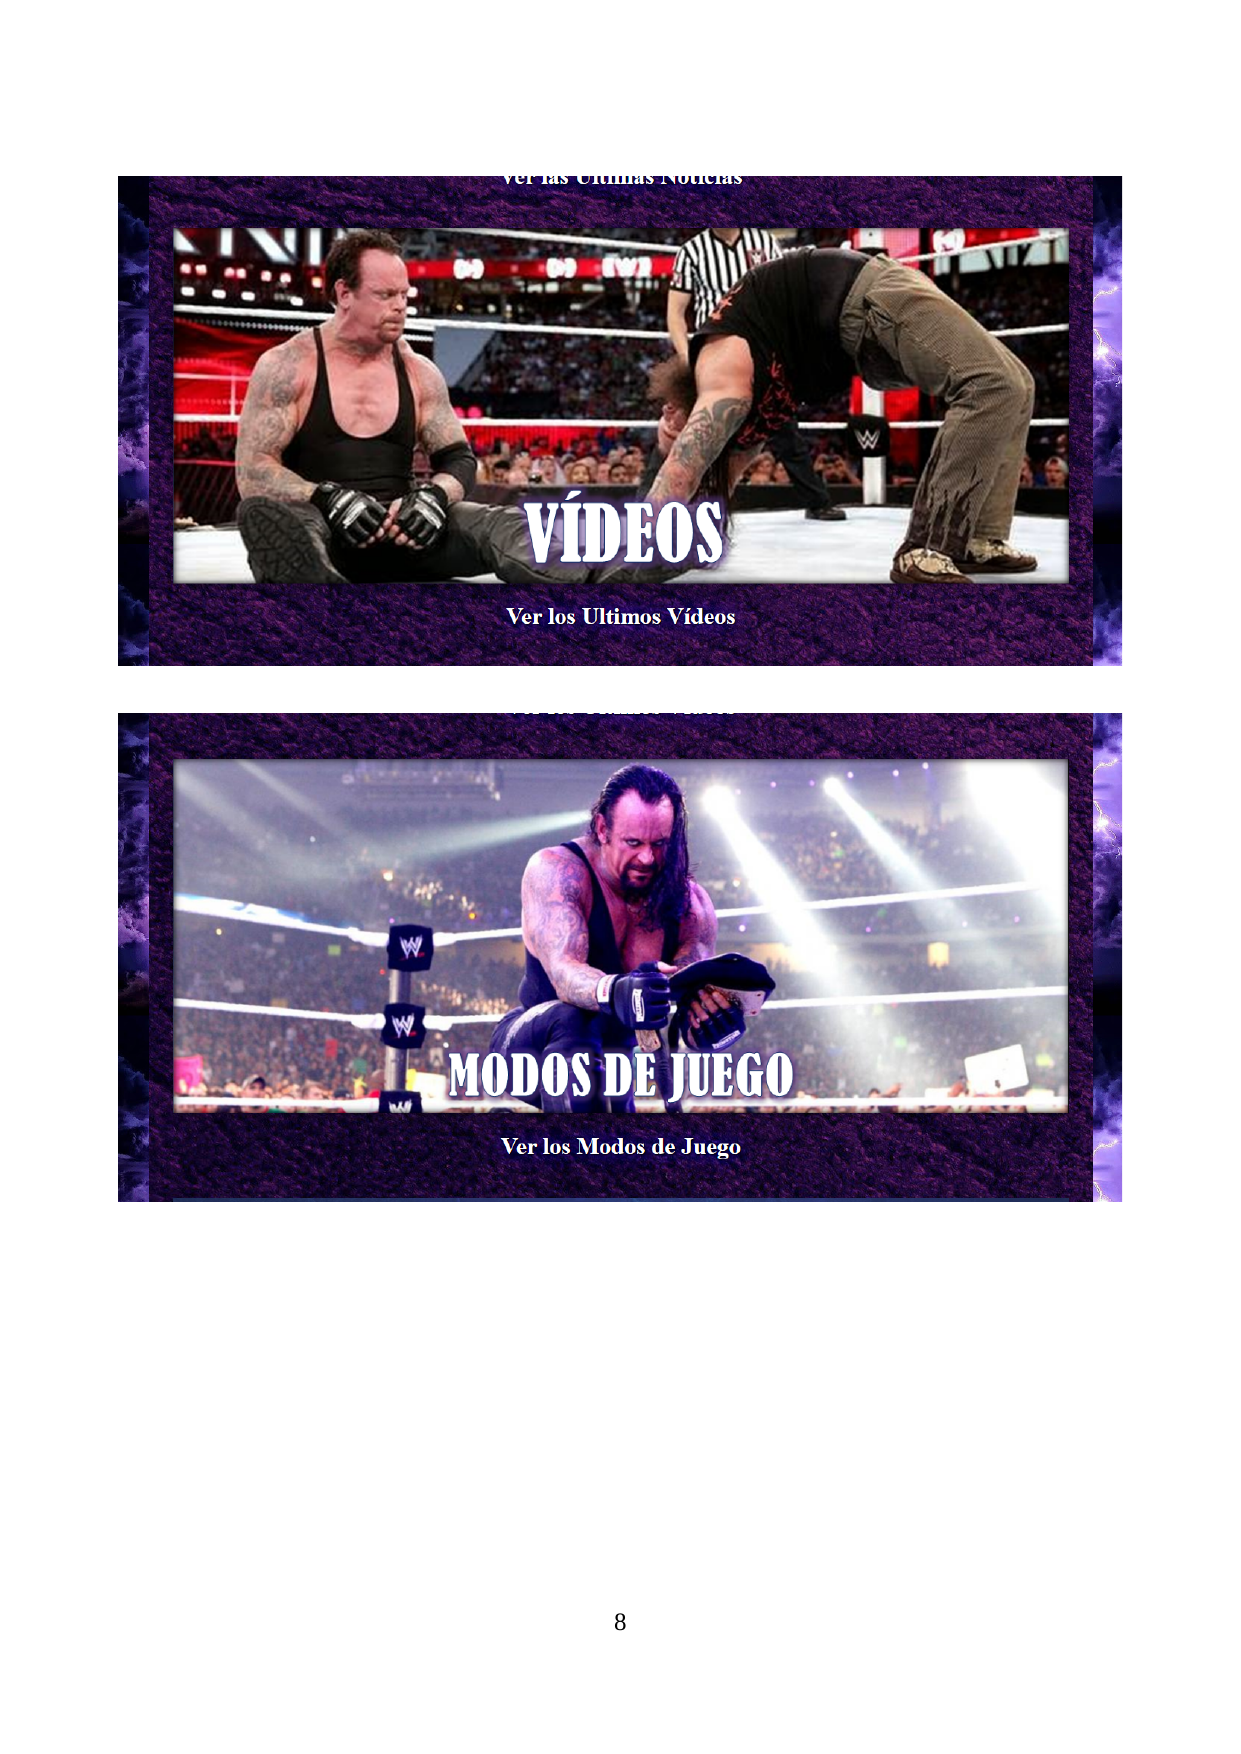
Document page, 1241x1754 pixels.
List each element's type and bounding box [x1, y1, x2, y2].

picture [118, 713, 1123, 1202]
picture [118, 176, 1123, 666]
